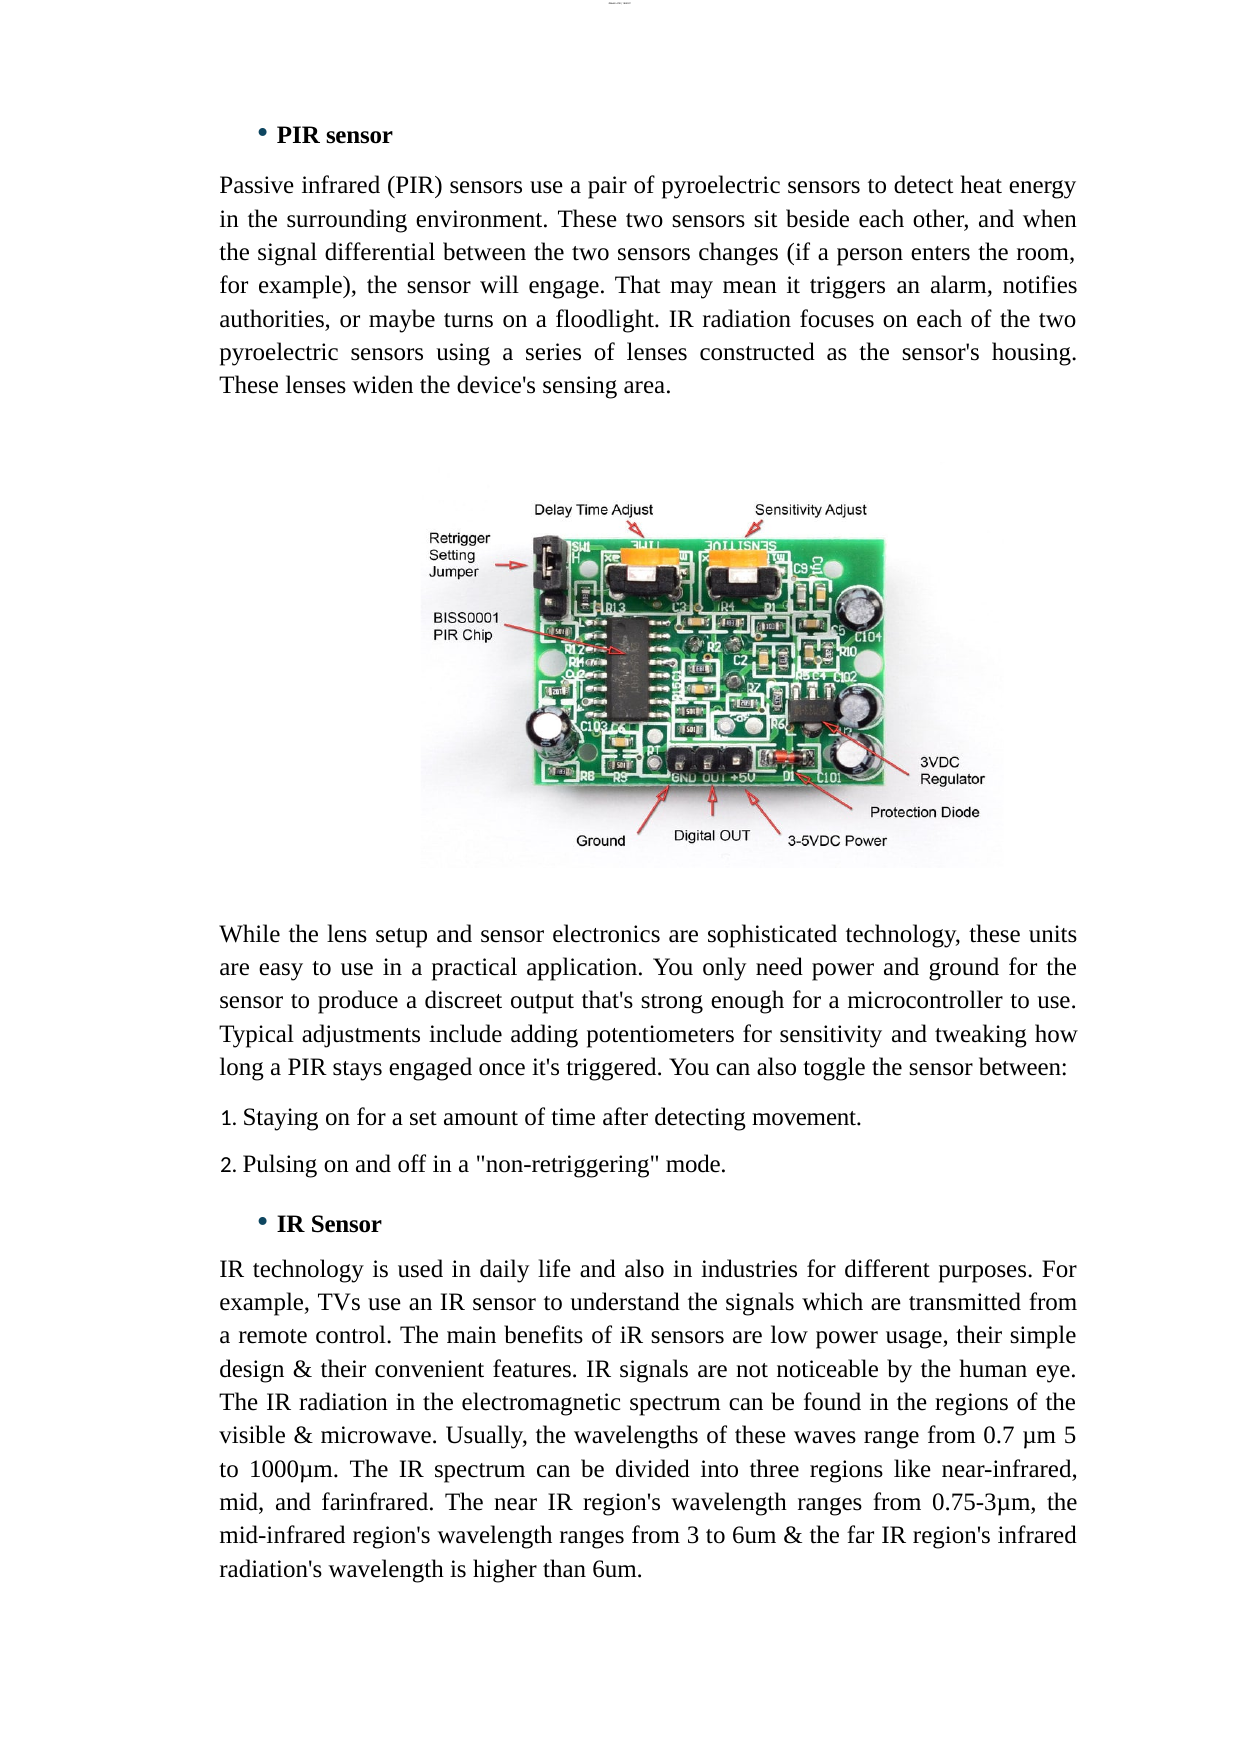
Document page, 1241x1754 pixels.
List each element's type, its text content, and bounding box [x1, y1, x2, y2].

text Passive infrared (PIR) sensors use a pair of pyroelectric sensors to detect heat energy in the surrounding environment. These two sensors sit beside each other, and when the signal differential between the two sensors changes (if a person enters the room, for example), the sensor will engage. That may mean it triggers an alarm, notifies authorities, or maybe turns on a floodlight. IR radiation focuses on each of the two pyroelectric sensors using a series of lenses constructed as the sensor's housing. These lenses widen the device's sensing area. [219, 171, 1077, 399]
subtitle PIR sensor [257, 113, 1117, 151]
picture [420, 457, 1004, 868]
list Staying on for a set amount of time after detecting movement. [220, 1102, 1117, 1131]
subtitle IR Sensor [257, 1201, 1117, 1239]
list Pulsing on and off in a "non-retriggering" mode. [220, 1149, 1117, 1178]
text While the lens setup and sensor electronics are sophisticated technology, these units are easy to use in a practical application. You only need power and ground for the sensor to produce a discreet output that's strong enough for a microcontroller to use. Typical adjustments include adding potentiometers for sensitivity and tweaking how long a PIR stays engaged once it's triggered. You can also toggle the sensor between: [219, 919, 1077, 1081]
text IR technology is used in daily life and also in industries for different purposes. For example, TVs use an IR sensor to understand the signals which are transmitted from a remote control. The main benefits of iR sensors are low power usage, their simple design & their convenient features. IR signals are not noticeable by the human eye. The IR radiation in the electromagnetic spectrum can be found in the regions of the visible & microwave. Usually, the wavelengths of these waves range from 0.7 µm 5 to 1000µm. The IR spectrum can be divided into three regions like near-infrared, mid, and farinfrared. The near IR region's wavelength ranges from 0.75-3µm, the mid-infrared region's wavelength ranges from 3 to 6um & the far IR region's infrared radiation's wavelength is higher than 6um. [219, 1254, 1078, 1583]
